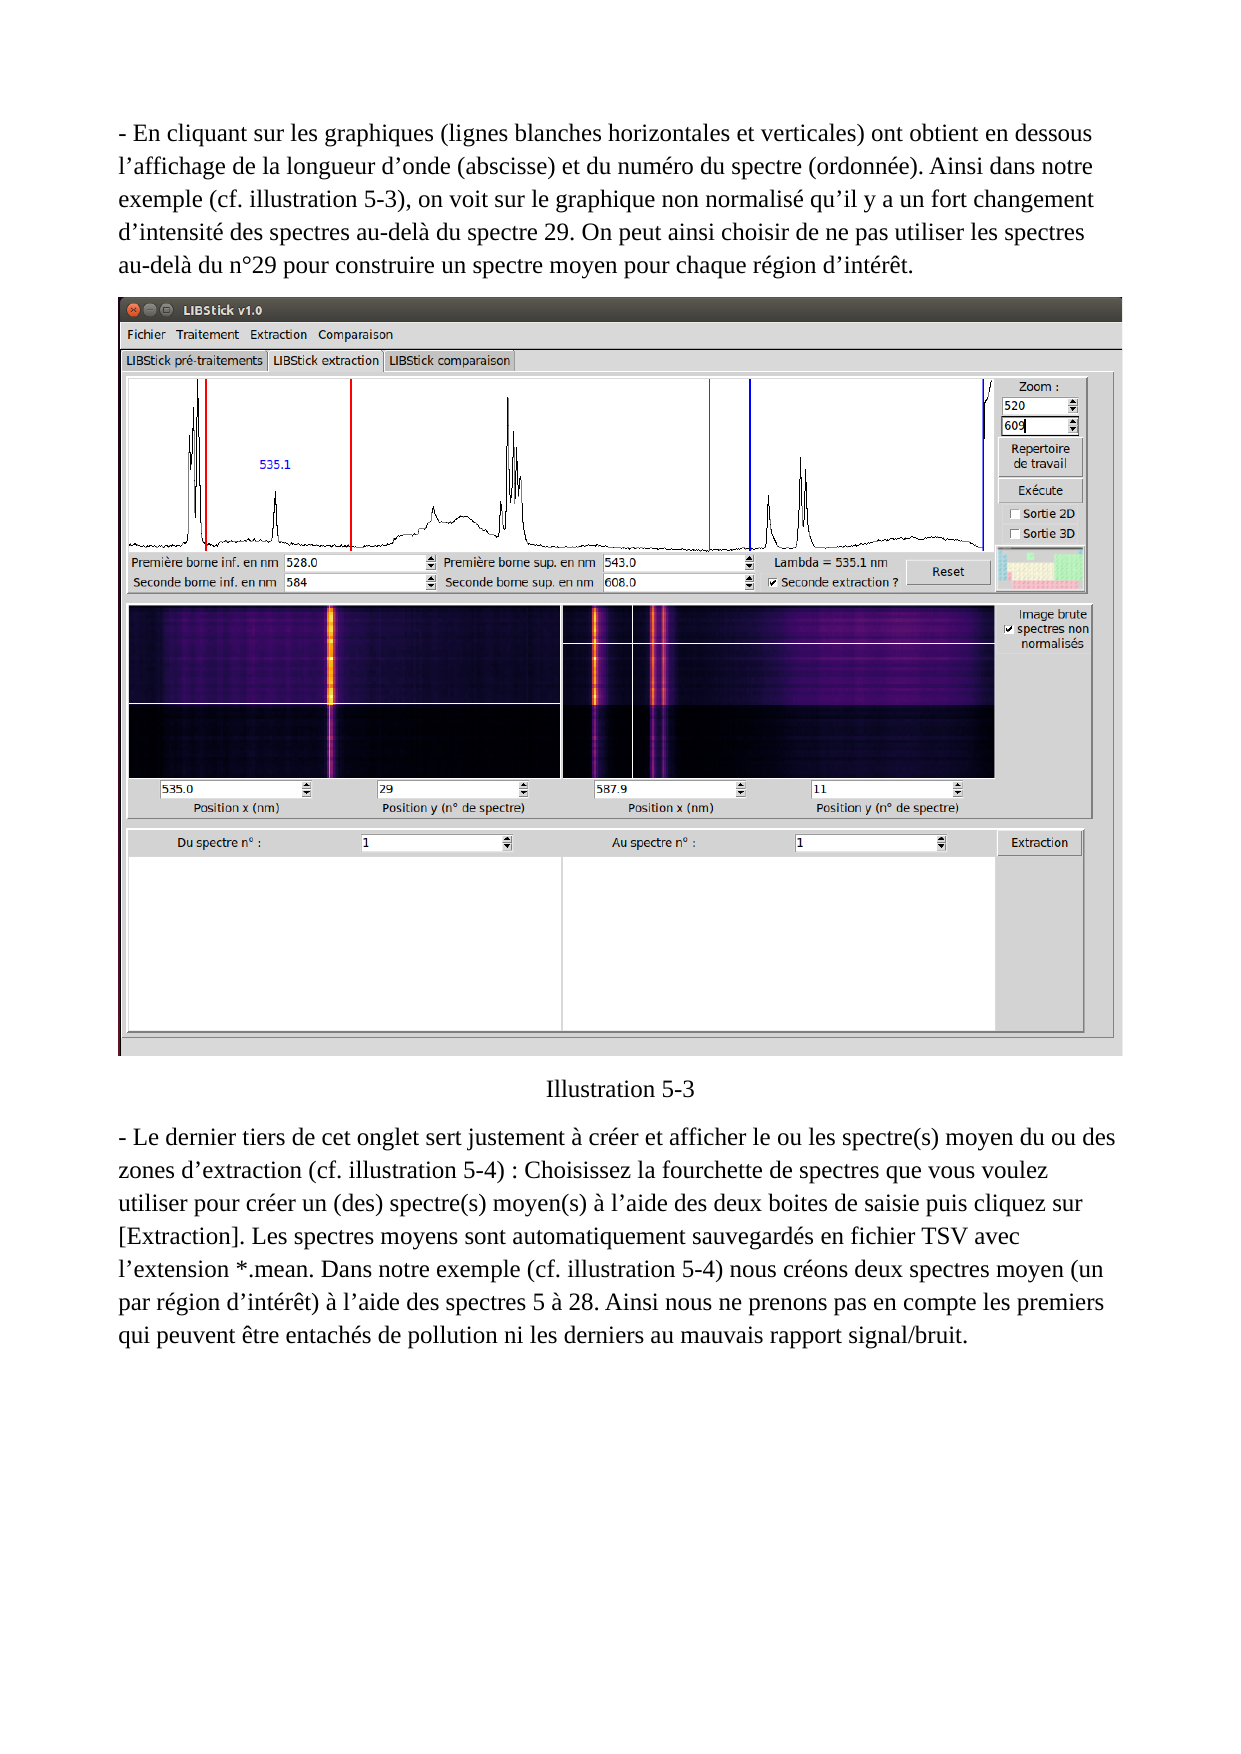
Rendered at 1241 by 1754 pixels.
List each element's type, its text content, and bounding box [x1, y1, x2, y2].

text - Le dernier tiers de cet onglet sert justement à créer et afficher le ou les spectre(s) moyen du ou des zones d’extraction (cf. illustration 5-4) : Choisissez la fourchette de spectres que vous voulez utiliser pour créer un (des) spectre(s) moyen(s) à l’aide des deux boites de saisie puis cliquez sur [Extraction]. Les spectres moyens sont automatiquement sauvegardés en fichier TSV avec l’extension *.mean. Dans notre exemple (cf. illustration 5-4) nous créons deux spectres moyen (un par région d’intérêt) à l’aide des spectres 5 à 28. Ainsi nous ne prenons pas en compte les premiers qui peuvent être entachés de pollution ni les derniers au mauvais rapport signal/bruit. [118, 1122, 1122, 1349]
text Illustration 5-3 [118, 1074, 1122, 1103]
text - En cliquant sur les graphiques (lignes blanches horizontales et verticales) ont obtient en dessous l’affichage de la longueur d’onde (abscisse) et du numéro du spectre (ordonnée). Ainsi dans notre exemple (cf. illustration 5-3), on voit sur le graphique non normalisé qu’il y a un fort changement d’intensité des spectres au-delà du spectre 29. On peut ainsi choisir de ne pas utiliser les spectres au-delà du n°29 pour construire un spectre moyen pour chaque région d’intérêt. [118, 118, 1122, 279]
picture [118, 297, 1123, 1056]
